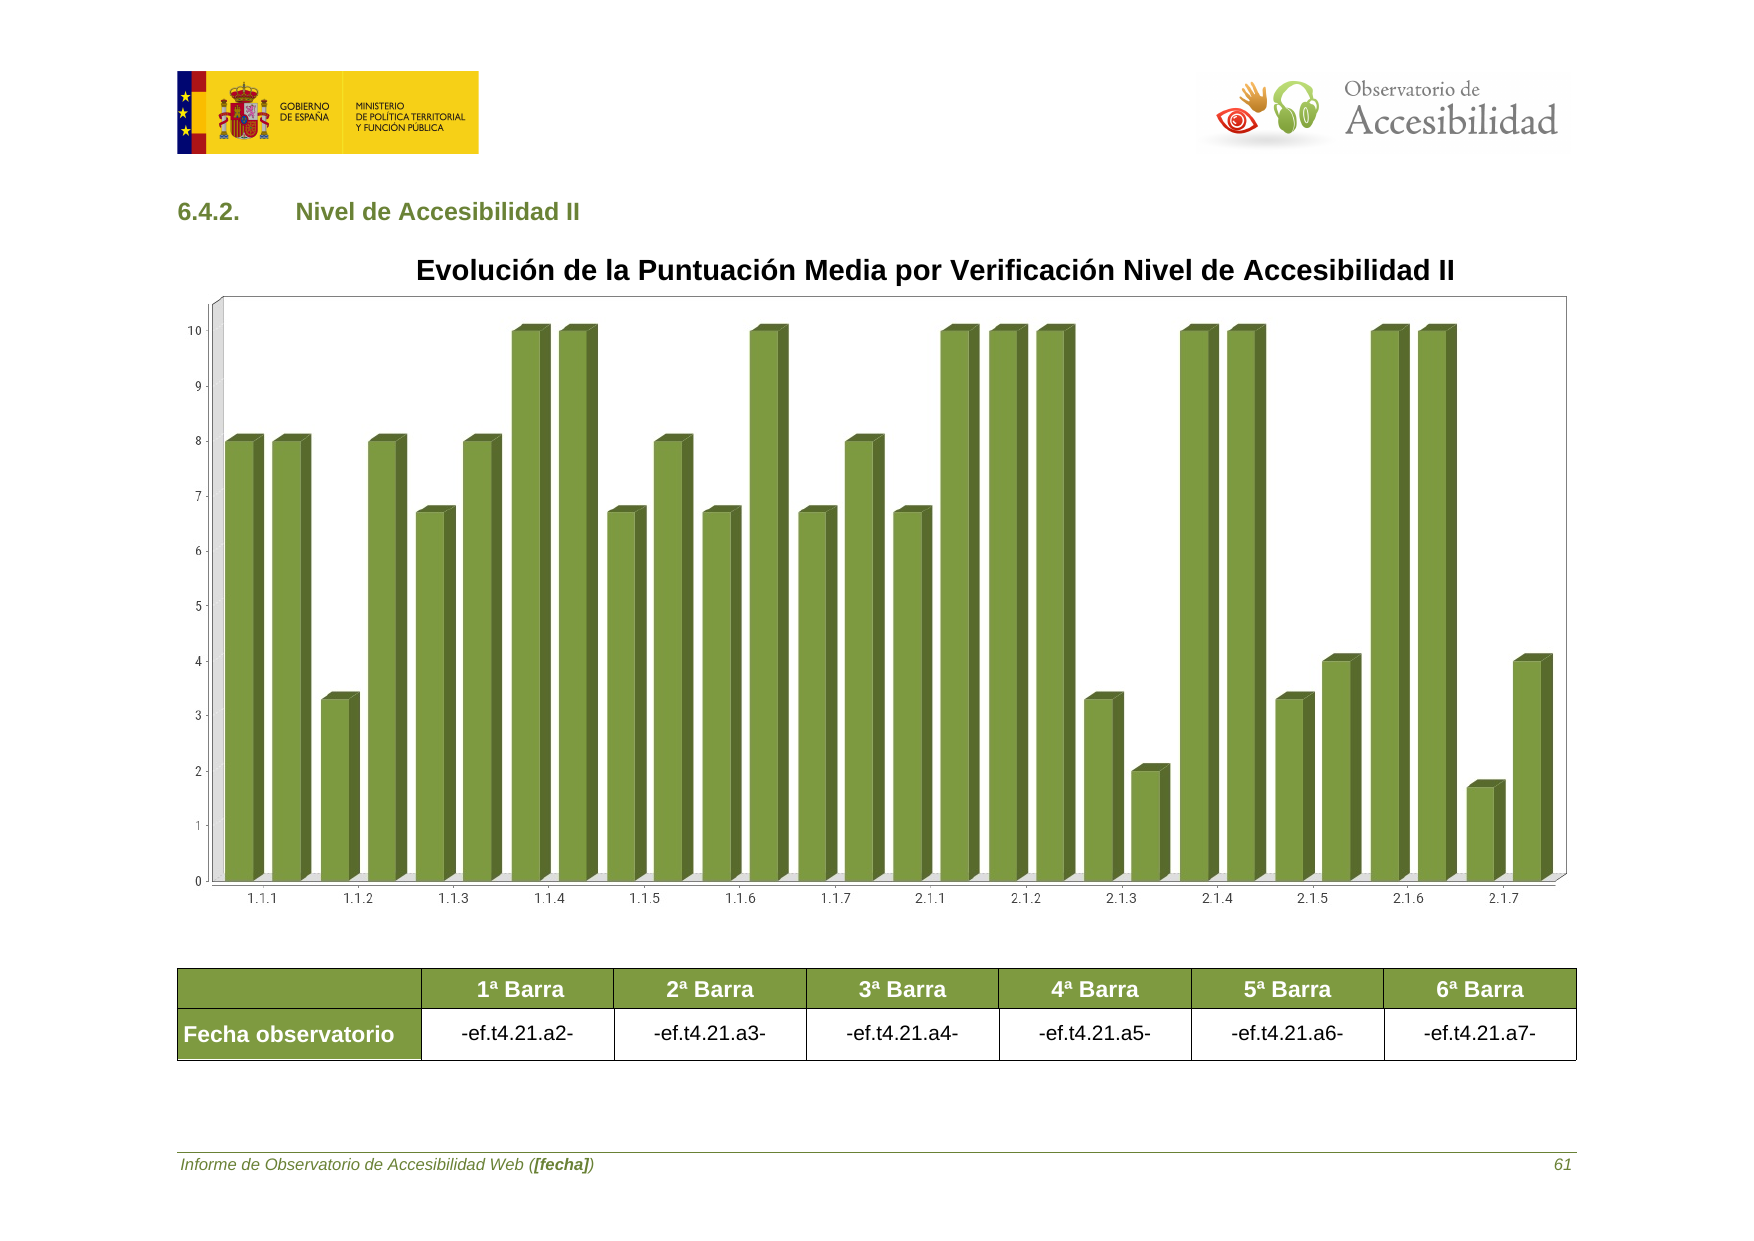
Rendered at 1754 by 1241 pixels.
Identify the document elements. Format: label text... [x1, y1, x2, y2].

table_header 6ª Barra [1384, 969, 1576, 1008]
table_cell -ef.t4.21.a4- [807, 1009, 999, 1059]
table_header 2ª Barra [614, 969, 806, 1008]
table_header 3ª Barra [807, 969, 998, 1008]
table_cell -ef.t4.21.a5- [1000, 1009, 1191, 1059]
picture [1196, 72, 1572, 154]
table_cell Fecha observatorio [178, 1009, 421, 1059]
picture [177, 71, 479, 154]
list Evolución de la Puntuación Media por Verificación Nivel de Accesibilidad II [177, 253, 1577, 287]
table_header 1ª Barra [422, 969, 613, 1008]
table_cell -ef.t4.21.a6- [1192, 1009, 1384, 1059]
table_cell -ef.t4.21.a7- [1385, 1009, 1576, 1059]
subtitle Nivel de Accesibilidad II [177, 197, 1577, 226]
table_header [178, 969, 421, 1008]
picture [177, 287, 1577, 912]
table_header 4ª Barra [999, 969, 1191, 1008]
table_header 5ª Barra [1192, 969, 1383, 1008]
table_cell -ef.t4.21.a2- [422, 1009, 614, 1059]
table_cell -ef.t4.21.a3- [615, 1009, 806, 1059]
